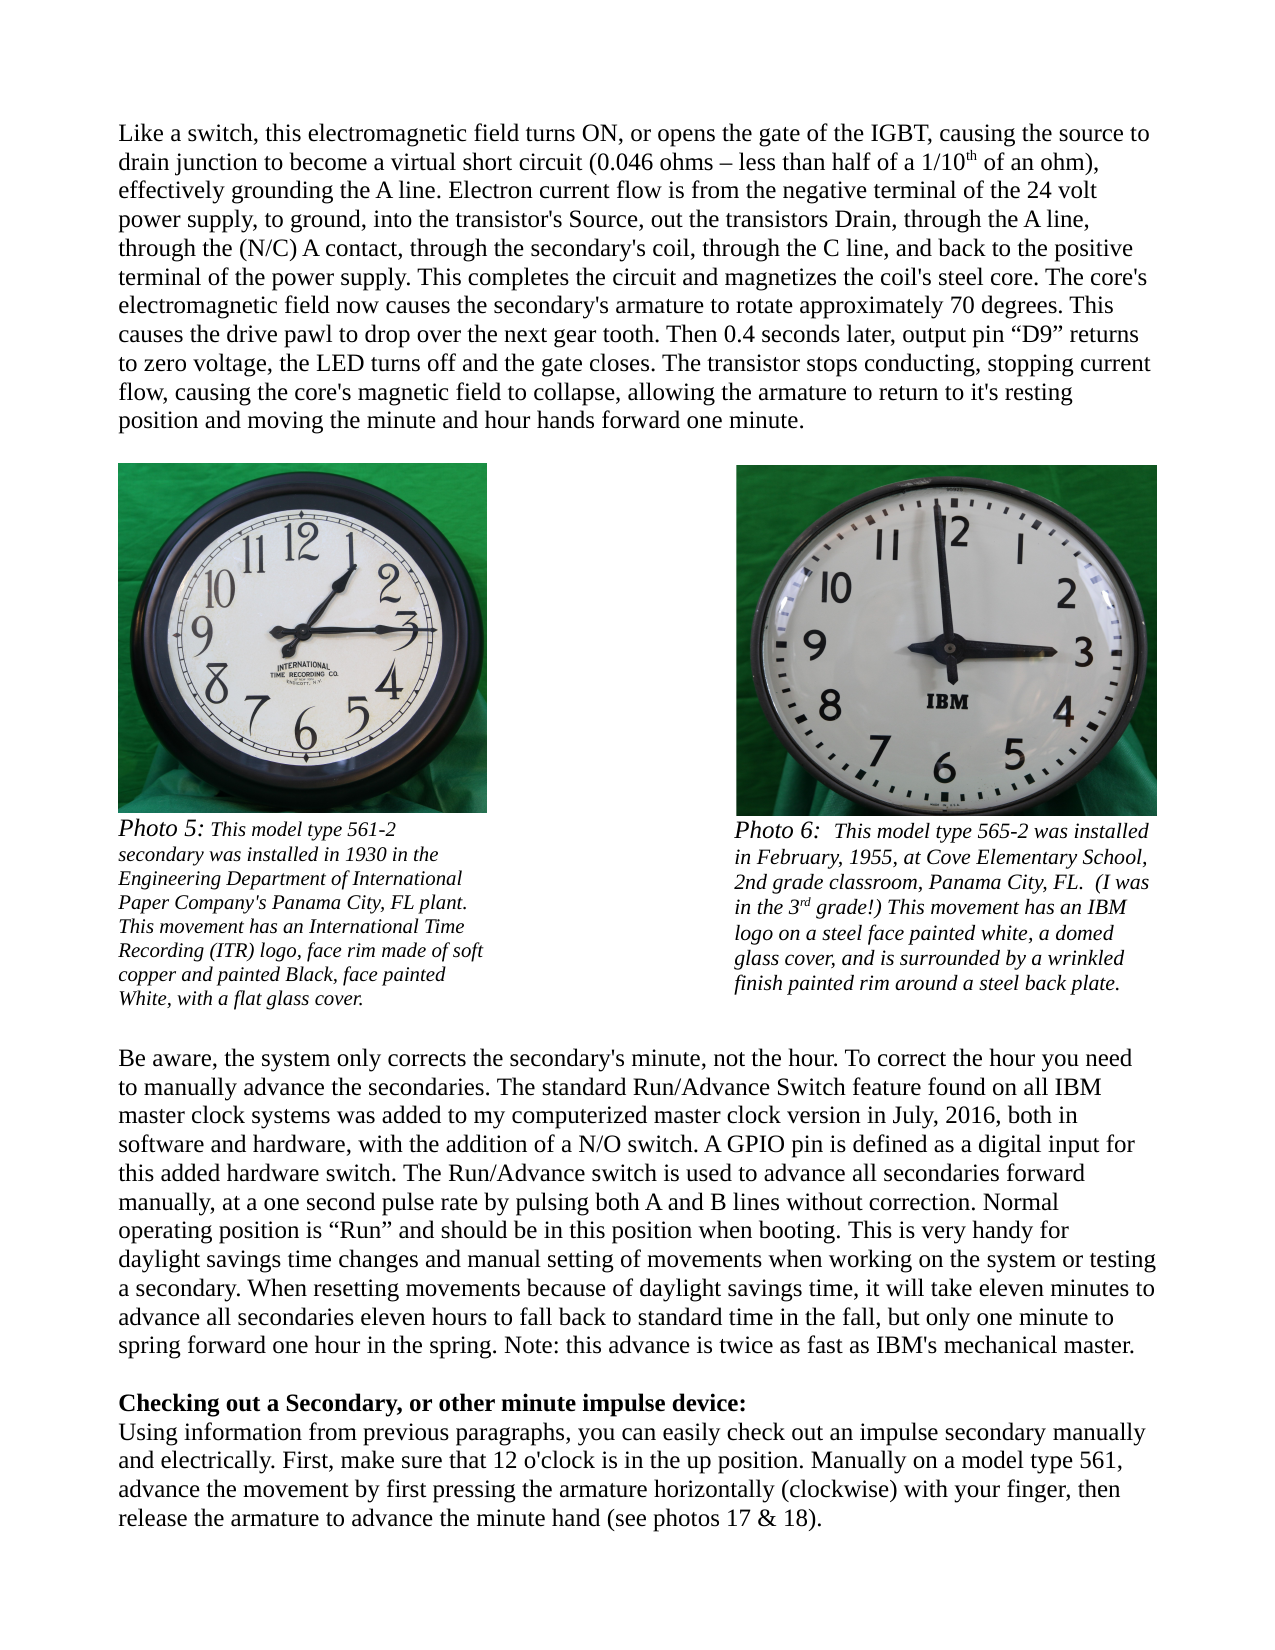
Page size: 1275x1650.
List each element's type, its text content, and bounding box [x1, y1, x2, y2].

text Checking out a Secondary, or other minute impulse device: [118, 1388, 1157, 1417]
text Photo 5: This model type 561-2 secondary was installed in 1930 in the Engineering Department of International Paper Company's Panama City, FL plant. This movement has an International Time Recording (ITR) logo, face rim made of soft copper and painted Black, face painted White, with a flat glass cover. [118, 813, 487, 1010]
text Be aware, the system only corrects the secondary's minute, not the hour. To correct the hour you need to manually advance the secondaries. The standard Run/Advance Switch feature found on all IBM master clock systems was added to my computerized master clock version in July, 2016, both in software and hardware, with the addition of a N/O switch. A GPIO pin is defined as a digital input for this added hardware switch. The Run/Advance switch is used to advance all secondaries forward manually, at a one second pulse rate by pulsing both A and B lines without correction. Normal operating position is “Run” and should be in this position when booting. This is very handy for daylight savings time changes and manual setting of movements when working on the system or testing a secondary. When resetting movements because of daylight savings time, it will take eleven minutes to advance all secondaries eleven hours to fall back to standard time in the fall, but only one minute to spring forward one hour in the spring. Note: this advance is twice as fast as IBM's mechanical master. [118, 1043, 1157, 1359]
text Using information from previous paragraphs, you can easily check out an impulse secondary manually and electrically. First, make sure that 12 o'clock is in the up position. Manually on a model type 561, advance the movement by first pressing the armature horizontally (clockwise) with your finger, then release the armature to advance the minute hand (see photos 17 & 18). [118, 1417, 1157, 1532]
picture [736, 465, 1157, 816]
text Like a switch, this electromagnetic field turns ON, or opens the gate of the IGBT, causing the source to drain junction to become a virtual short circuit (0.046 ohms – less than half of a 1/10th of an ohm), effectively grounding the A line. Electron current flow is from the negative terminal of the 24 volt power supply, to ground, into the transistor's Source, out the transistors Drain, through the A line, through the (N/C) A contact, through the secondary's coil, through the C line, and back to the positive terminal of the power supply. This completes the circuit and magnetizes the coil's steel core. The core's electromagnetic field now causes the secondary's armature to rotate approximately 70 degrees. This causes the drive pawl to drop over the next gear tooth. Then 0.4 seconds later, output pin “D9” returns to zero voltage, the LED turns off and the gate closes. The transistor stops conducting, stopping current flow, causing the core's magnetic field to collapse, allowing the armature to return to it's resting position and moving the minute and hour hands forward one minute. [118, 118, 1157, 434]
text Photo 6: This model type 565-2 was installed in February, 1955, at Cove Elementary School, 2nd grade classroom, Panama City, FL. (I was in the 3rd grade!) This movement has an IBM logo on a steel face painted white, a domed glass cover, and is surrounded by a wrinkled finish painted rim around a steel back plate. [734, 486, 1157, 995]
picture [118, 463, 487, 813]
